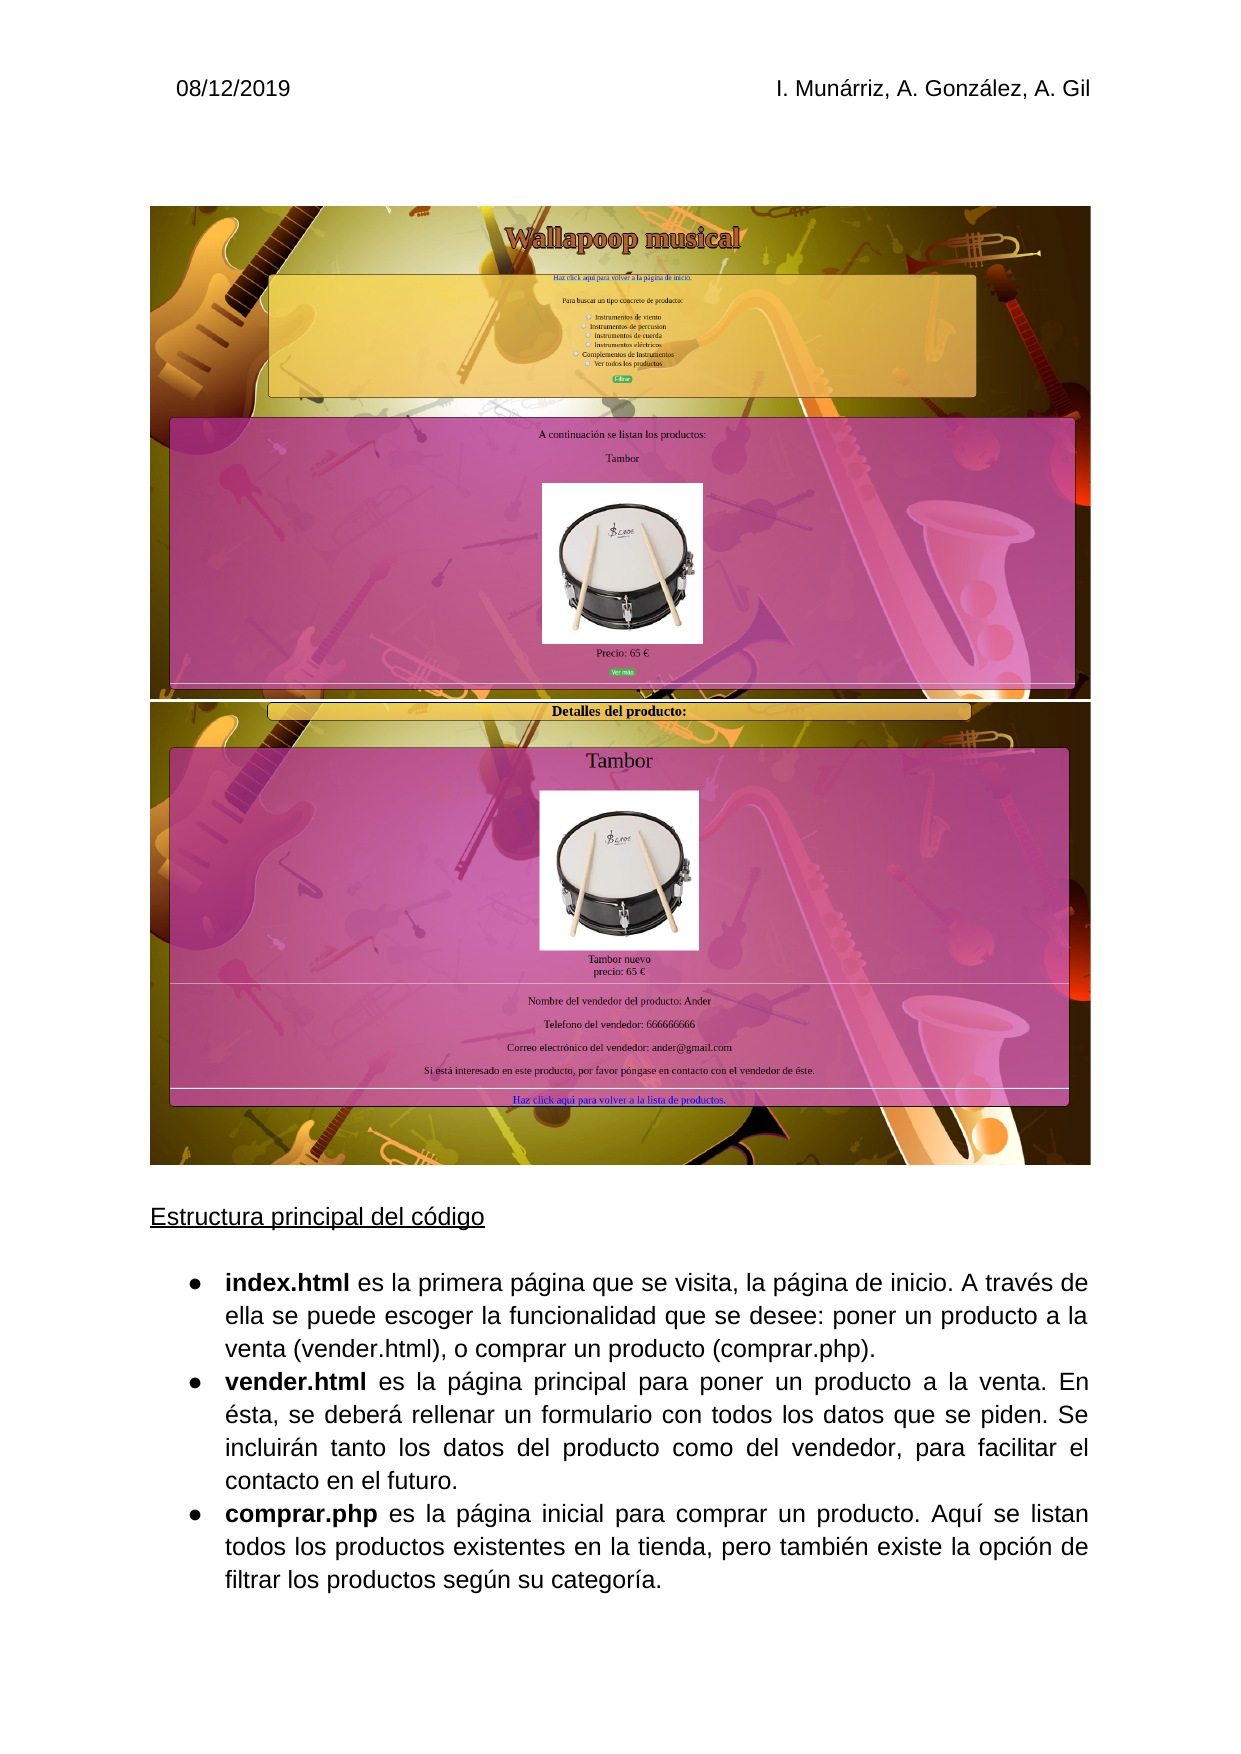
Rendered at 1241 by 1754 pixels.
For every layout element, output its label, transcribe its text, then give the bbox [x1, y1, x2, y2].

text Estructura principal del código [150, 1202, 1090, 1230]
list vender.html es la página principal para poner un producto a la venta. En ésta, se deberá rellenar un formulario con todos los datos que se piden. Se incluirán tanto los datos del producto como del vendedor, para facilitar el contacto en el futuro. [187, 1367, 1090, 1494]
picture [150, 702, 1091, 1165]
list comprar.php es la página inicial para comprar un producto. Aquí se listan todos los productos existentes en la tienda, pero también existe la opción de filtrar los productos según su categoría. [187, 1499, 1090, 1593]
picture [150, 206, 1091, 699]
list index.html es la primera página que se visita, la página de inicio. A través de ella se puede escoger la funcionalidad que se desee: poner un producto a la venta (vender.html), o comprar un producto (comprar.php). [187, 1268, 1090, 1362]
